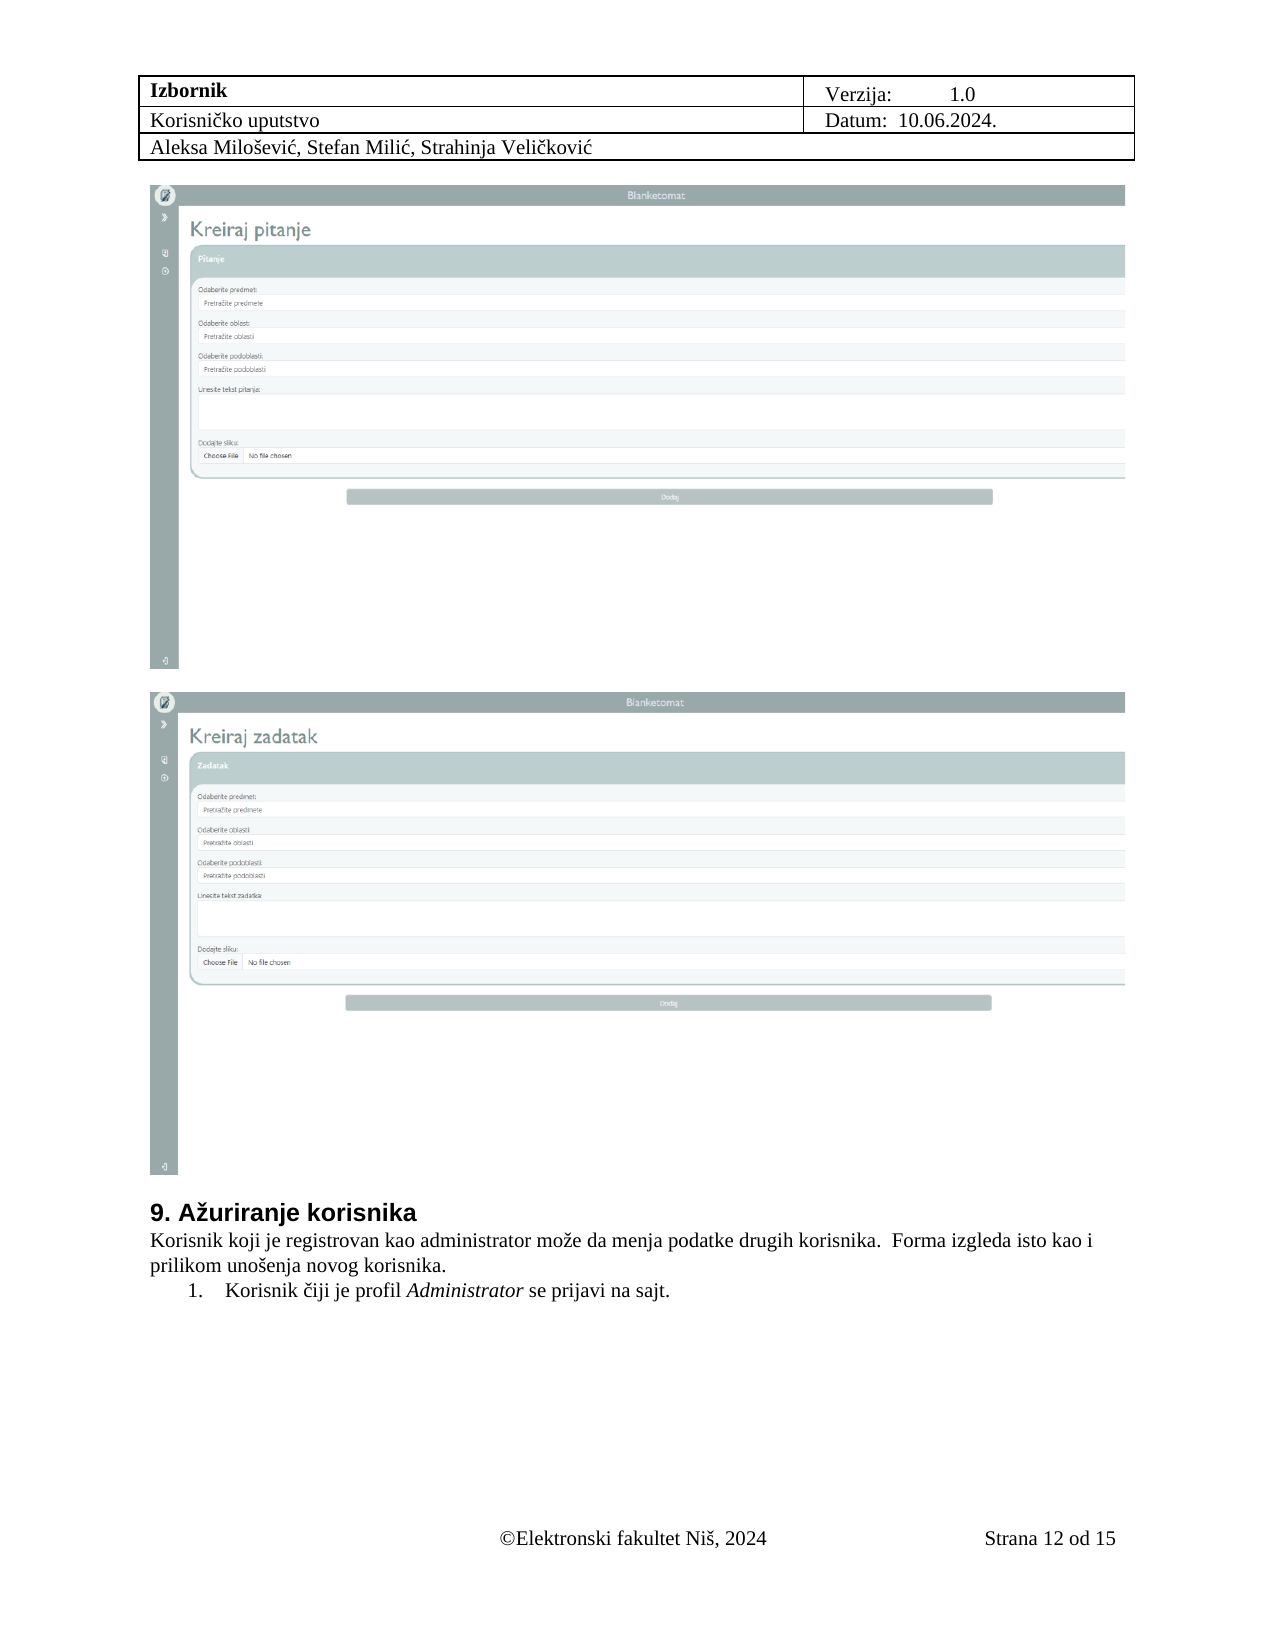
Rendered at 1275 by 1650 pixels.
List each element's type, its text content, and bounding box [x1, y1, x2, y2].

picture [150, 692, 1125, 1175]
text 9. Ažuriranje korisnika [150, 1198, 1125, 1227]
list Korisnik čiji je profil Administrator se prijavi na sajt. [187, 1277, 1125, 1302]
picture [150, 185, 1125, 669]
text Korisnik koji je registrovan kao administrator može da menja podatke drugih korisnika. Forma izgleda isto kao i prilikom unošenja novog korisnika. [150, 1227, 1125, 1277]
